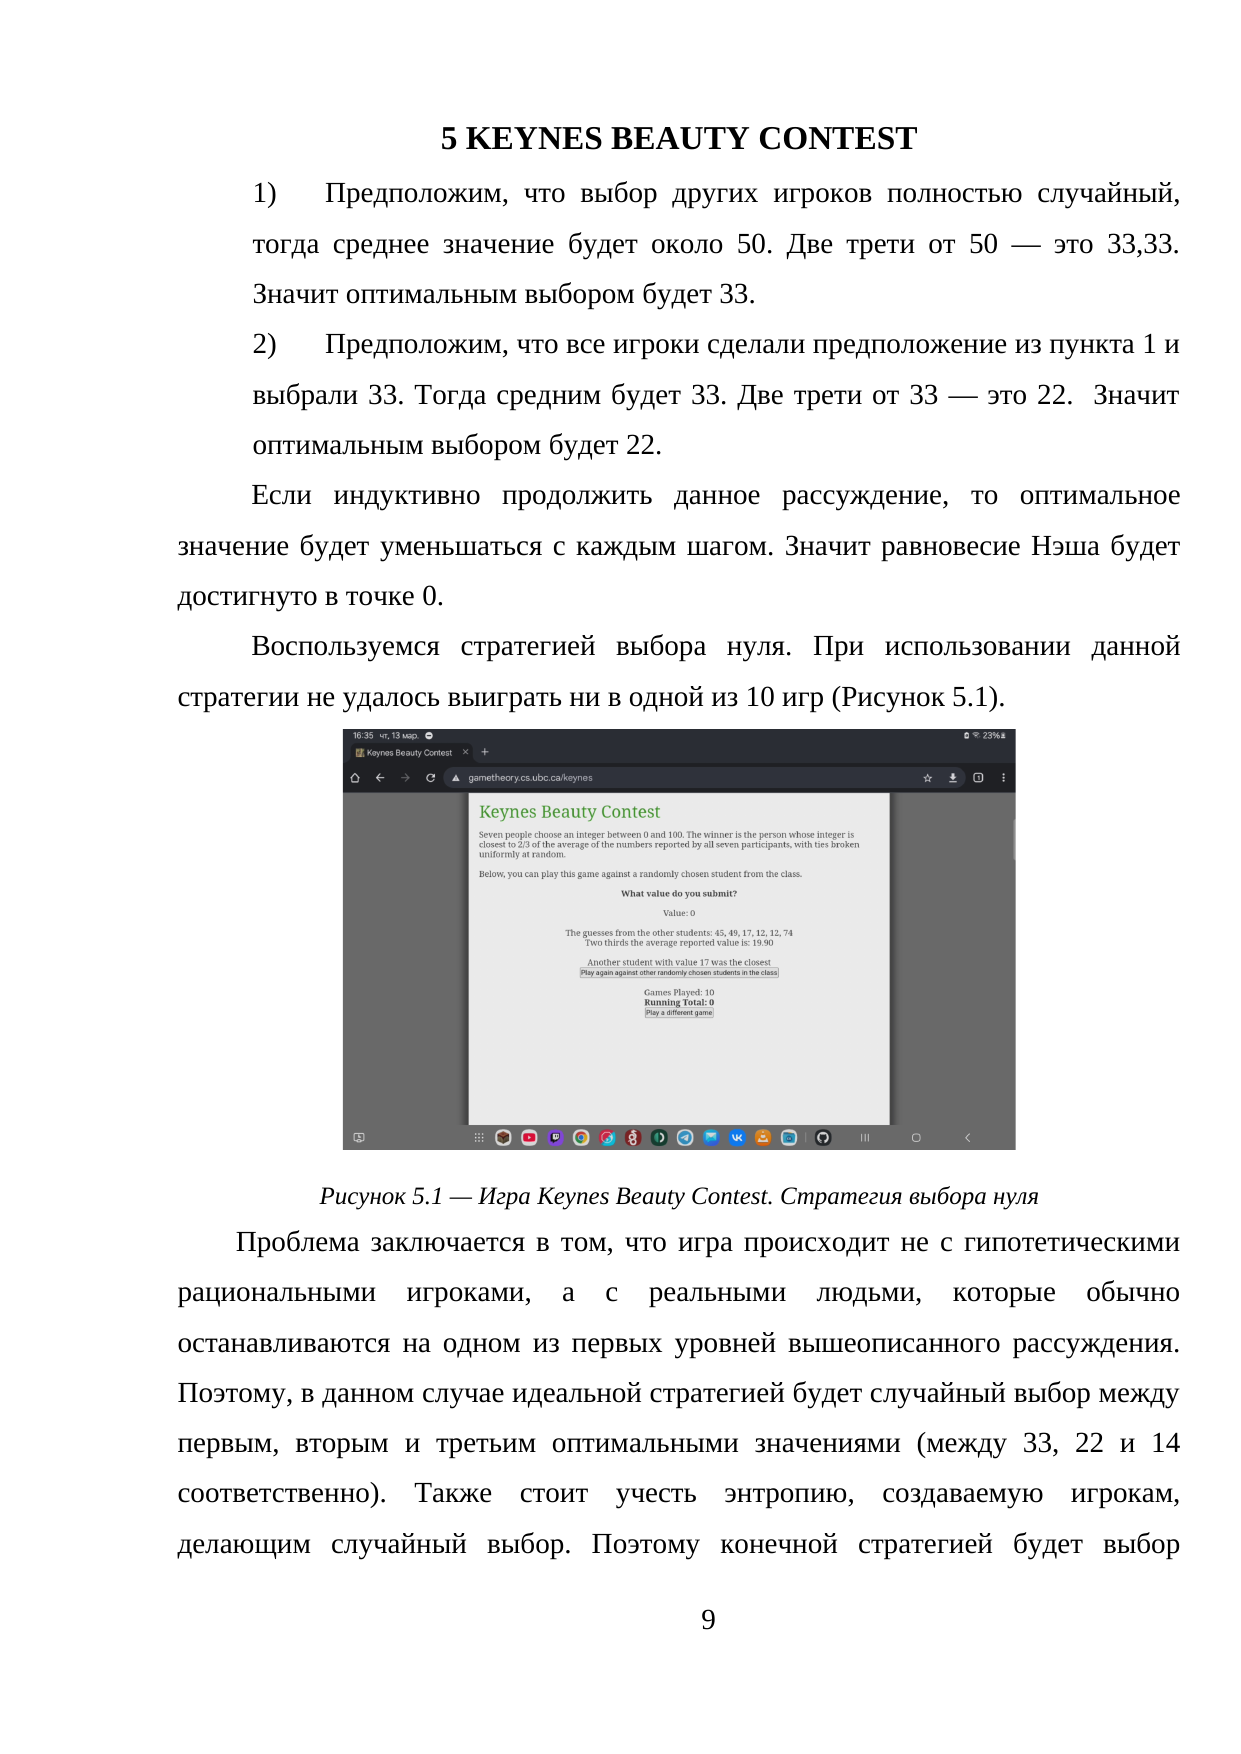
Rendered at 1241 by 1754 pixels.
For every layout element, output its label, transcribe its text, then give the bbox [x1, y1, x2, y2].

picture [342, 729, 1016, 1150]
text Рисунок 5.1 — Игра Keynes Beauty Contest. Стратегия выбора нуля [177, 729, 1181, 1210]
text Если индуктивно продолжить данное рассуждение, то оптимальное значение будет уменьшаться с каждым шагом. Значит равновесие Нэша будет достигнуто в точке 0. [177, 477, 1181, 612]
list Предположим, что выбор других игроков полностью случайный, тогда среднее значение будет около 50. Две трети от 50 — это 33,33. Значит оптимальным выбором будет 33. [252, 176, 1181, 310]
text Проблема заключается в том, что игра происходит не с гипотетическими рациональными игроками, а с реальными людьми, которые обычно останавливаются на одном из первых уровней вышеописанного рассуждения. Поэтому, в данном случае идеальной стратегией будет случайный выбор между первым, вторым и третьим оптимальными значениями (между 33, 22 и 14 соответственно). Также стоит учесть энтропию, создаваемую игрокам, делающим случайный выбор. Поэтому конечной стратегией будет выбор [177, 1224, 1181, 1559]
text Воспользуемся стратегией выбора нуля. При использовании данной стратегии не удалось выиграть ни в одной из 10 игр (Рисунок 5.1). [177, 628, 1181, 712]
subtitle 5 KEYNES BEAUTY CONTEST [177, 118, 1181, 156]
list Предположим, что все игроки сделали предположение из пункта 1 и выбрали 33. Тогда средним будет 33. Две трети от 33 — это 22. Значит оптимальным выбором будет 22. [252, 327, 1181, 461]
